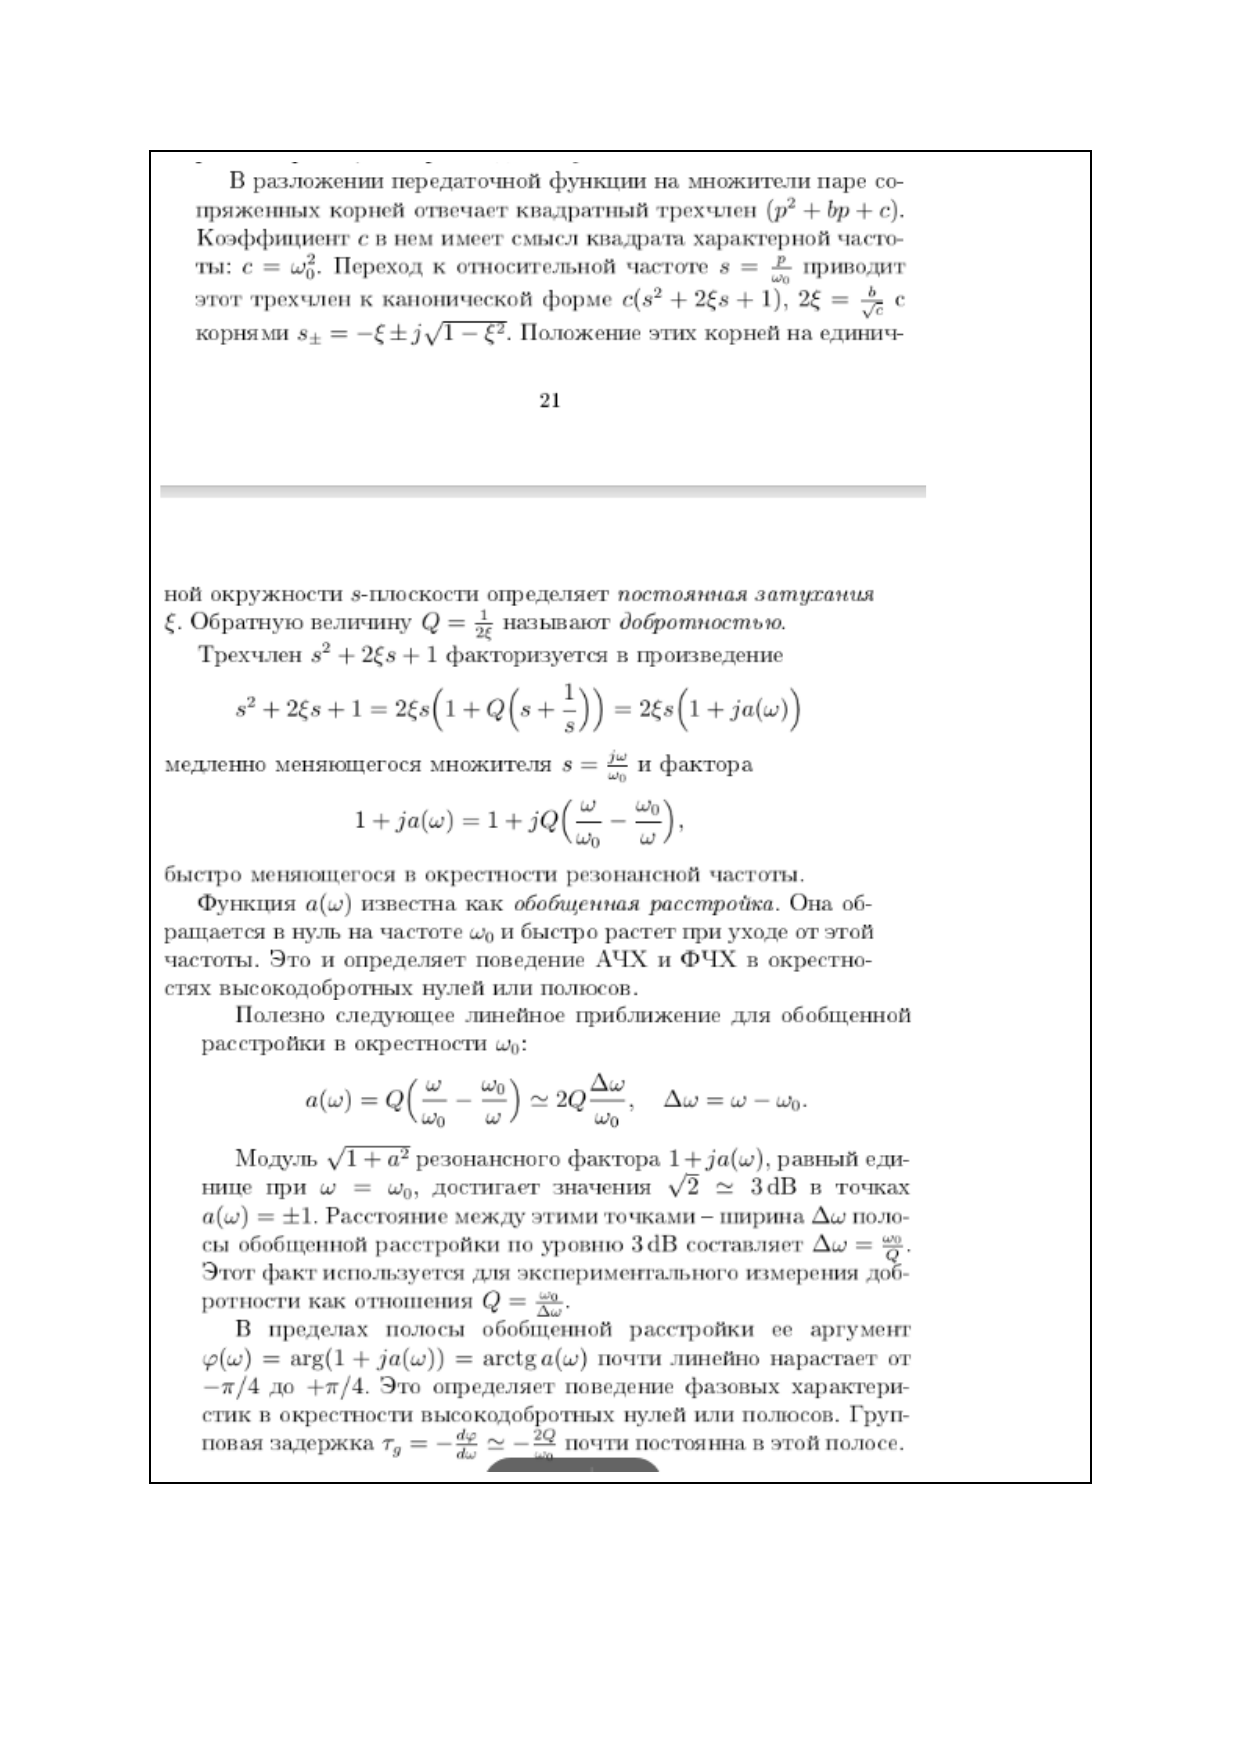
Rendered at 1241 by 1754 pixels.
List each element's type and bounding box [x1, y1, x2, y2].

picture [160, 162, 1015, 1472]
table_cell [151, 152, 1090, 1482]
